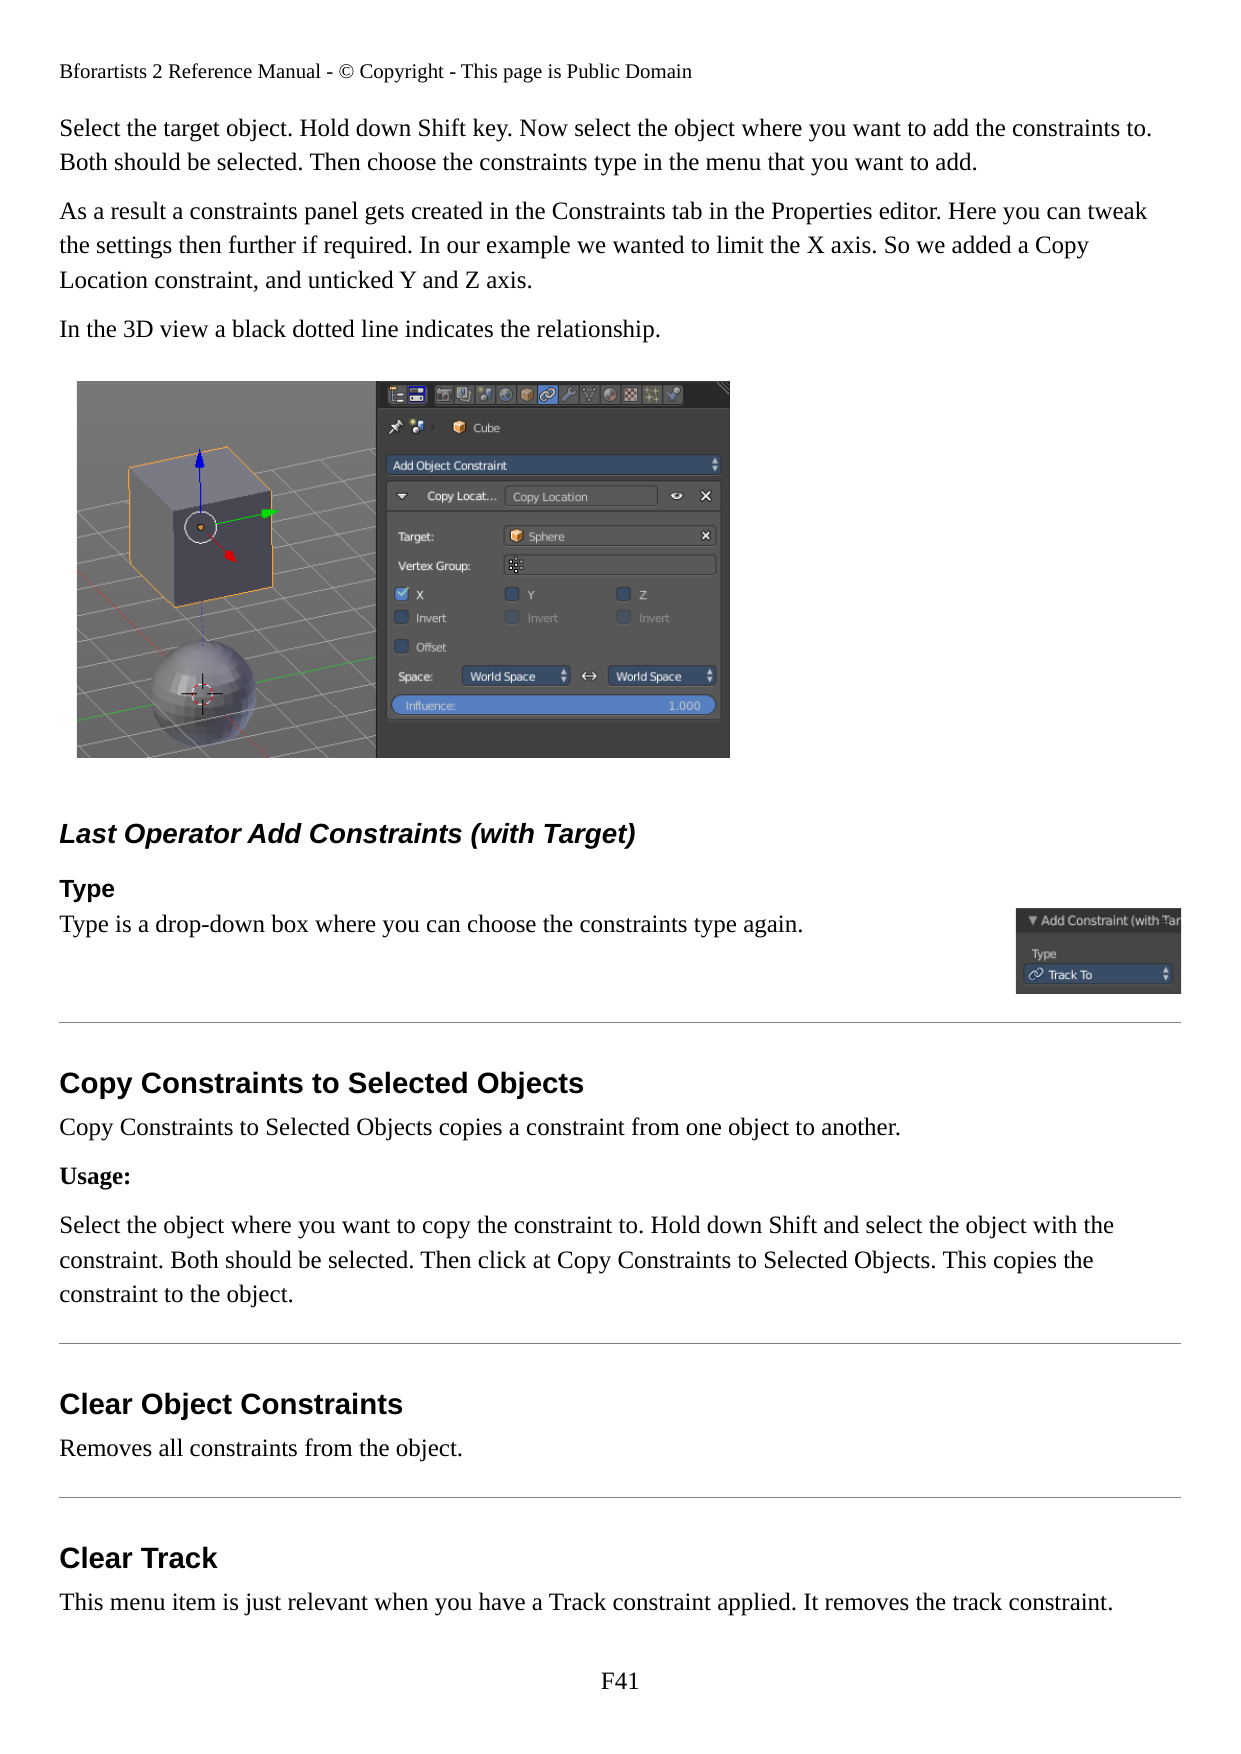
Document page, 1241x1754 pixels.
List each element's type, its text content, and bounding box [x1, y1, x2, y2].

subtitle Last Operator Add Constraints (with Target) [59, 817, 1181, 849]
text Usage: [59, 1161, 1181, 1190]
text Select the target object. Hold down Shift key. Now select the object where you want to add the constraints to. Both should be selected. Then choose the constraints type in the menu that you want to add. [59, 113, 1181, 176]
picture [76, 381, 730, 758]
subtitle Type [59, 874, 1181, 903]
text In the 3D view a black dotted line indicates the relationship. [59, 314, 1181, 343]
text Type is a drop-down box where you can choose the constraints type again. [59, 909, 1015, 938]
text Select the object where you want to copy the constraint to. Hold down Shift and select the object with the constraint. Both should be selected. Then click at Copy Constraints to Selected Objects. This copies the constraint to the object. [59, 1210, 1181, 1308]
picture [1015, 908, 1182, 994]
subtitle Clear Object Constraints [59, 1387, 1181, 1421]
text Copy Constraints to Selected Objects copies a constraint from one object to another. [59, 1112, 1181, 1141]
text As a result a constraints panel gets created in the Constraints tab in the Properties editor. Here you can tweak the settings then further if required. In our example we wanted to limit the X axis. So we added a Copy Location constraint, and unticked Y and Z axis. [59, 196, 1181, 294]
subtitle Copy Constraints to Selected Objects [59, 1066, 1181, 1099]
text Removes all constraints from the object. [59, 1433, 1181, 1462]
text This menu item is just relevant when you have a Track constraint applied. It removes the track constraint. [59, 1587, 1181, 1616]
subtitle Clear Track [59, 1541, 1181, 1575]
